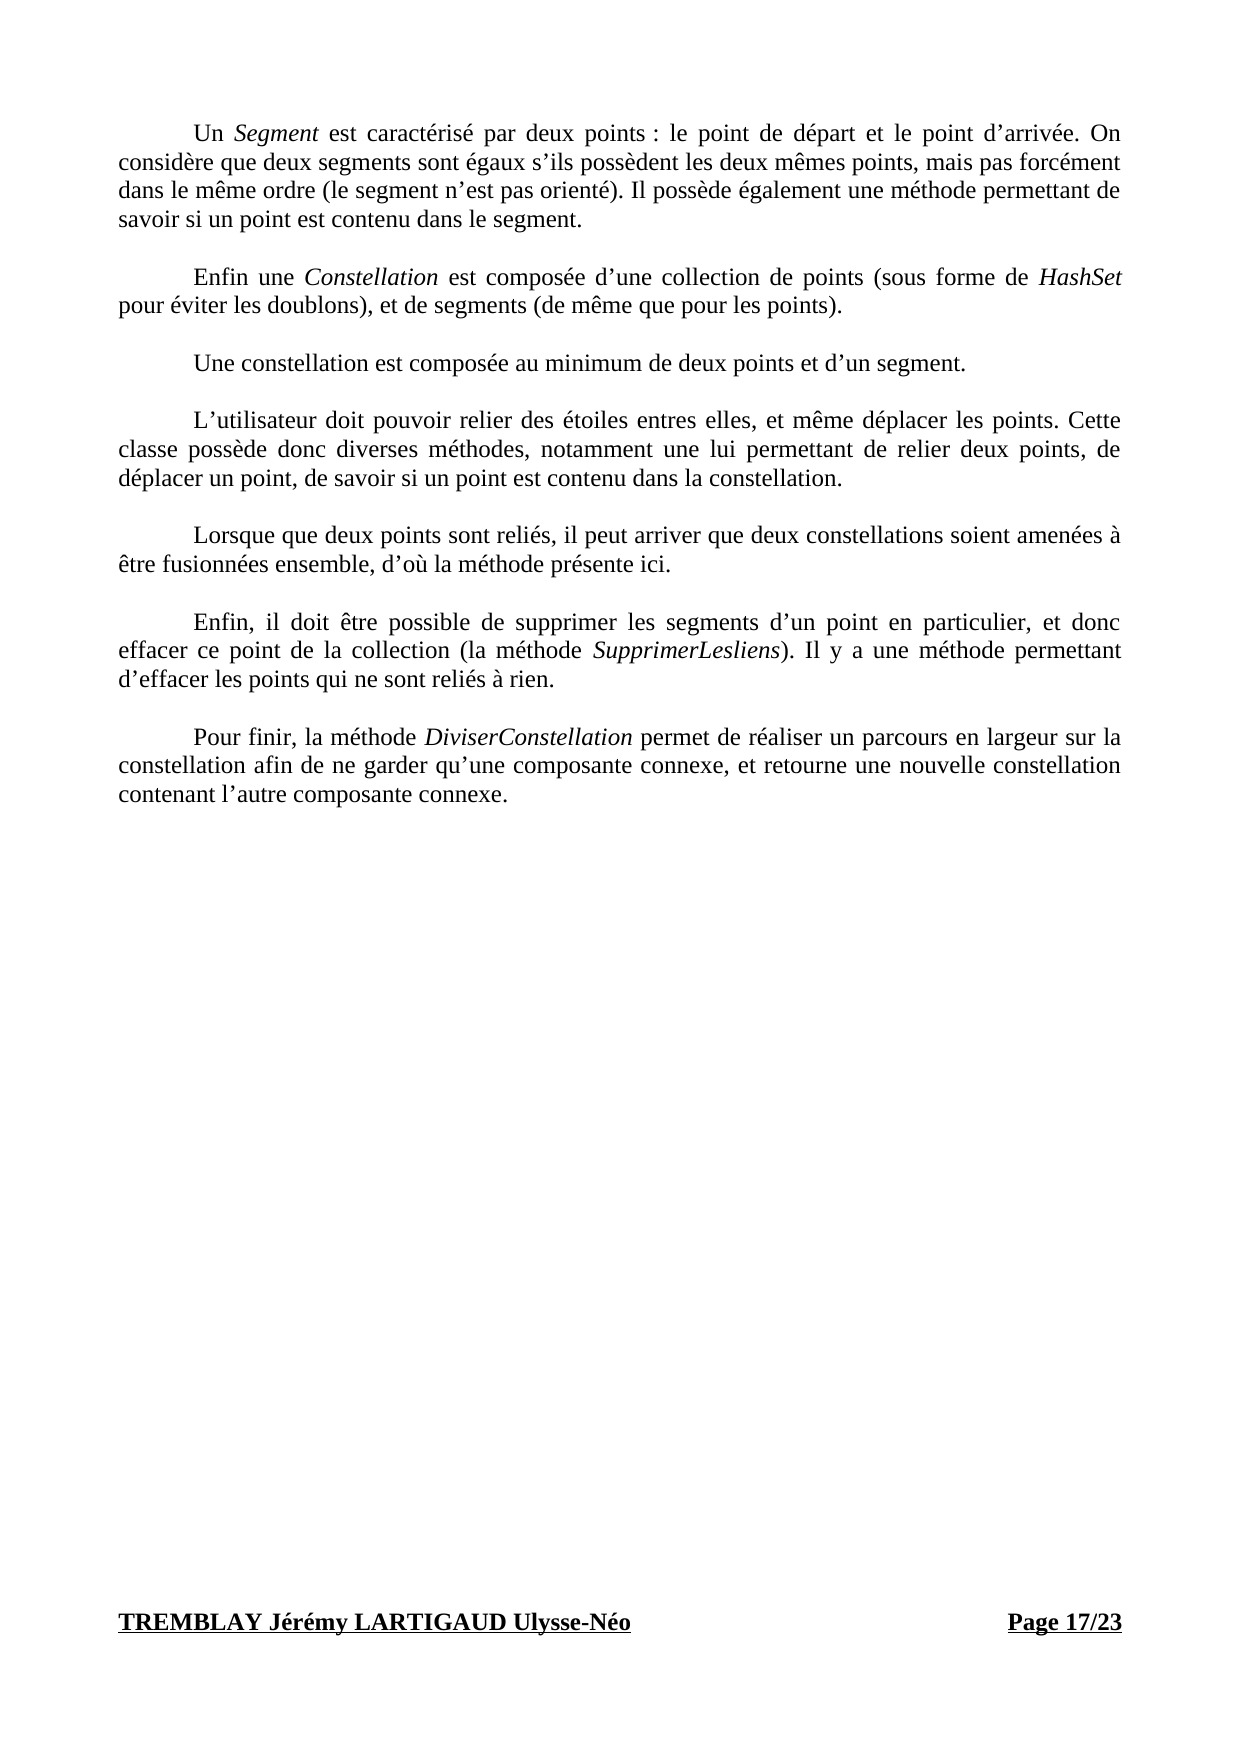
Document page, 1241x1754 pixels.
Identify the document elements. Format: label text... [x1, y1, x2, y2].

text Enfin, il doit être possible de supprimer les segments d’un point en particulier, et donc effacer ce point de la collection (la méthode SupprimerLesliens). Il y a une méthode permettant d’effacer les points qui ne sont reliés à rien. [118, 607, 1122, 693]
text L’utilisateur doit pouvoir relier des étoiles entres elles, et même déplacer les points. Cette classe possède donc diverses méthodes, notamment une lui permettant de relier deux points, de déplacer un point, de savoir si un point est contenu dans la constellation. [118, 406, 1122, 492]
text Une constellation est composée au minimum de deux points et d’un segment. [118, 348, 1122, 377]
text Un Segment est caractérisé par deux points : le point de départ et le point d’arrivée. On considère que deux segments sont égaux s’ils possèdent les deux mêmes points, mais pas forcément dans le même ordre (le segment n’est pas orienté). Il possède également une méthode permettant de savoir si un point est contenu dans le segment. [118, 118, 1122, 233]
text Pour finir, la méthode DiviserConstellation permet de réaliser un parcours en largeur sur la constellation afin de ne garder qu’une composante connexe, et retourne une nouvelle constellation contenant l’autre composante connexe. [118, 722, 1122, 808]
text Lorsque que deux points sont reliés, il peut arriver que deux constellations soient amenées à être fusionnées ensemble, d’où la méthode présente ici. [118, 521, 1122, 578]
text Enfin une Constellation est composée d’une collection de points (sous forme de HashSet pour éviter les doublons), et de segments (de même que pour les points). [118, 262, 1122, 319]
